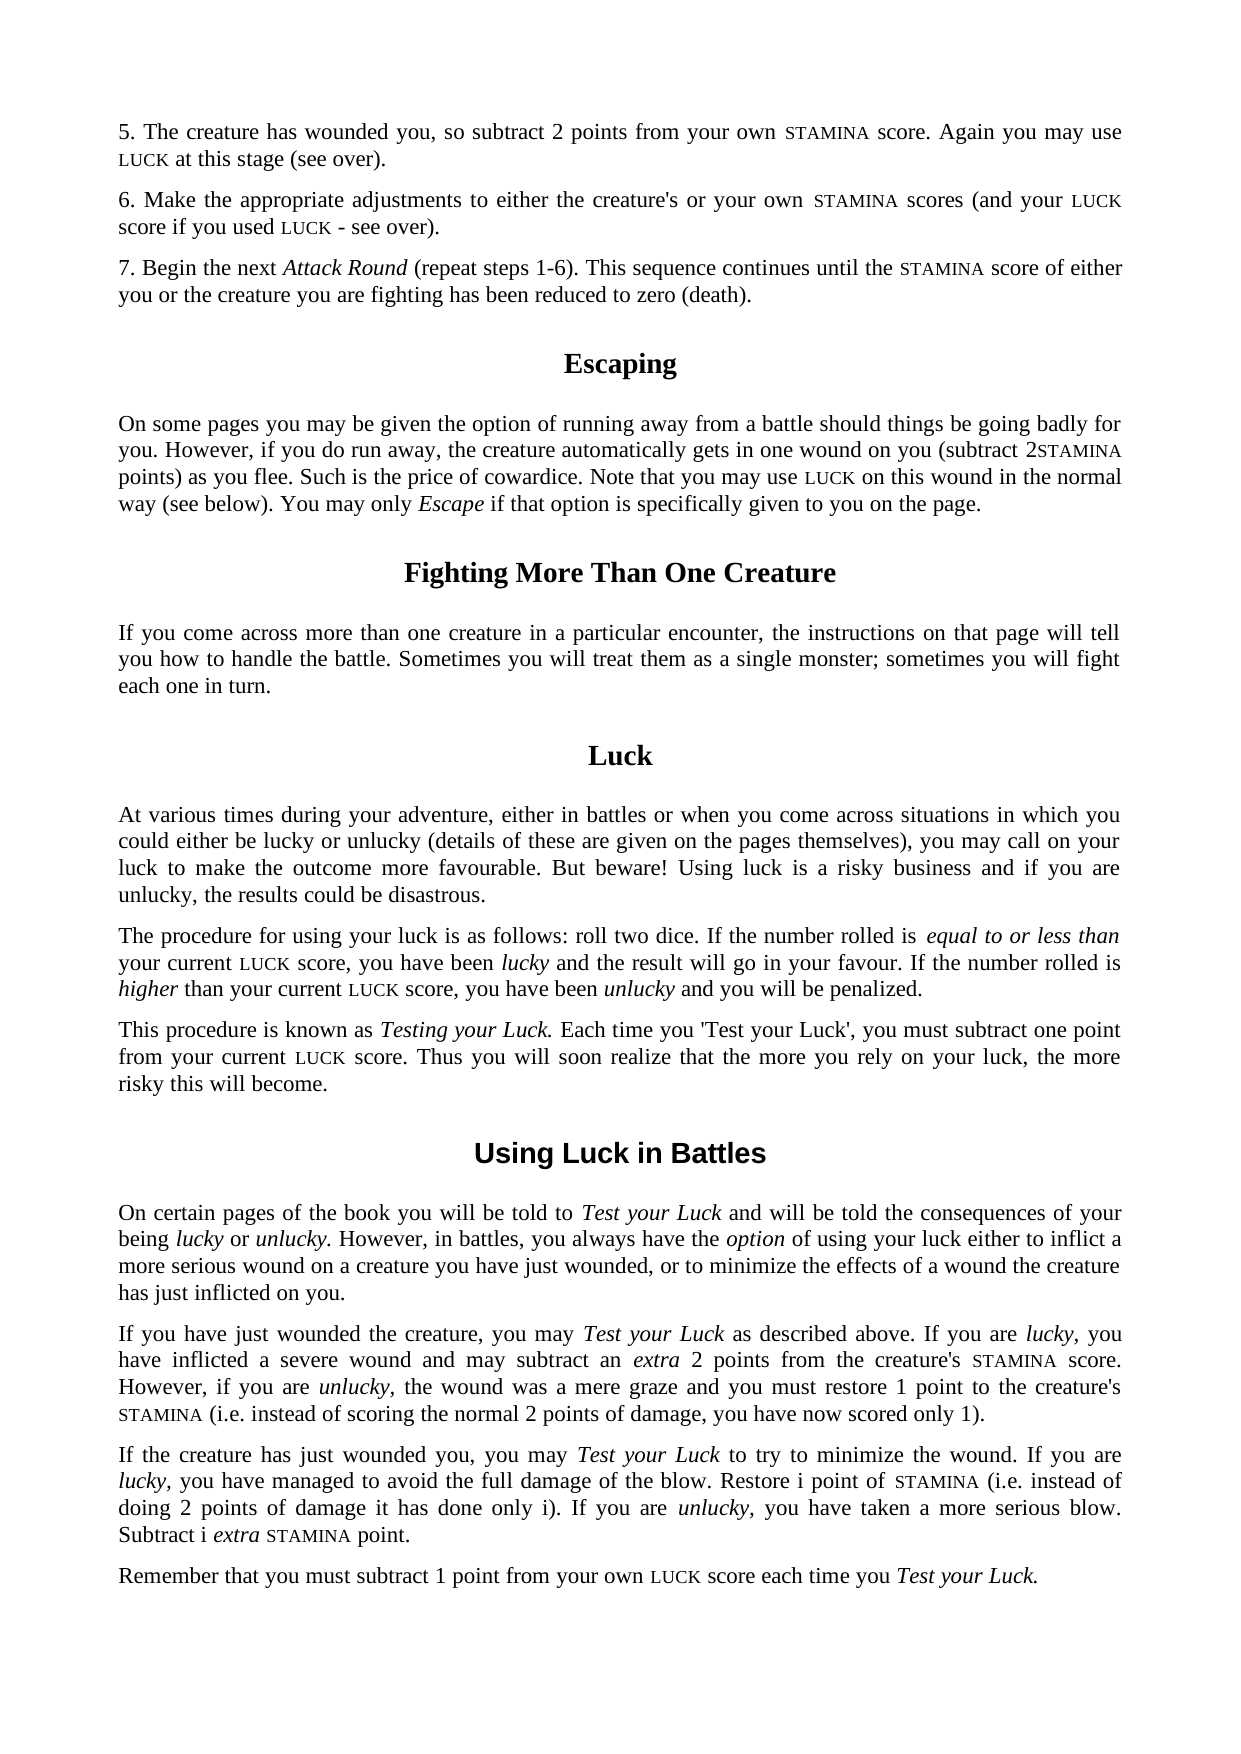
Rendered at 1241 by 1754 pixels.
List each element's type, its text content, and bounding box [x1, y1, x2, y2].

text 5. The creature has wounded you, so subtract 2 points from your own stamina score. Again you may use luck at this stage (see over). [118, 118, 1122, 171]
text 7. Begin the next Attack Round (repeat steps 1-6). This sequence continues until the stamina score of either you or the creature you are fighting has been reduced to zero (death). [118, 254, 1122, 307]
text If the creature has just wounded you, you may Test your Luck to try to minimize the wound. If you are lucky, you have managed to avoid the full damage of the blow. Restore i point of stamina (i.e. instead of doing 2 points of damage it has done only i). If you are unlucky, you have taken a more serious blow. Subtract i extra stamina point. [118, 1441, 1122, 1547]
text At various times during your adventure, either in battles or when you come across situations in which you could either be lucky or unlucky (details of these are given on the pages themselves), you may call on your luck to make the outcome more favourable. But beware! Using luck is a risky business and if you are unlucky, the results could be disastrous. [118, 801, 1122, 907]
text The procedure for using your luck is as follows: roll two dice. If the number rolled is equal to or less than your current luck score, you have been lucky and the result will go in your favour. If the number rolled is higher than your current luck score, you have been unlucky and you will be penalized. [118, 922, 1122, 1002]
subtitle Escaping [118, 347, 1122, 380]
subtitle Fighting More Than One Creature [118, 556, 1122, 589]
subtitle Using Luck in Battles [118, 1136, 1122, 1169]
text On certain pages of the book you will be told to Test your Luck and will be told the consequences of your being lucky or unlucky. However, in battles, you always have the option of using your luck either to inflict a more serious wound on a creature you have just wounded, or to minimize the effects of a wound the creature has just inflicted on you. [118, 1199, 1122, 1305]
text This procedure is known as Testing your Luck. Each time you 'Test your Luck', you must subtract one point from your current luck score. Thus you will soon realize that the more you rely on your luck, the more risky this will become. [118, 1016, 1122, 1096]
text If you come across more than one creature in a particular encounter, the instructions on that page will tell you how to handle the battle. Sometimes you will treat them as a single monster; sometimes you will fight each one in turn. [118, 618, 1122, 698]
subtitle Luck [118, 738, 1122, 771]
text 6. Make the appropriate adjustments to either the creature's or your own stamina scores (and your luck score if you used luck - see over). [118, 186, 1122, 239]
text If you have just wounded the creature, you may Test your Luck as described above. If you are lucky, you have inflicted a severe wound and may subtract an extra 2 points from the creature's stamina score. However, if you are unlucky, the wound was a mere graze and you must restore 1 point to the creature's stamina (i.e. instead of scoring the normal 2 points of damage, you have now scored only 1). [118, 1320, 1122, 1426]
text Remember that you must subtract 1 point from your own luck score each time you Test your Luck. [118, 1562, 1122, 1588]
text On some pages you may be given the option of running away from a battle should things be going badly for you. However, if you do run away, the creature automatically gets in one wound on you (subtract 2stamina points) as you flee. Such is the price of cowardice. Note that you may use luck on this wound in the normal way (see below). You may only Escape if that option is specifically given to you on the page. [118, 410, 1122, 516]
